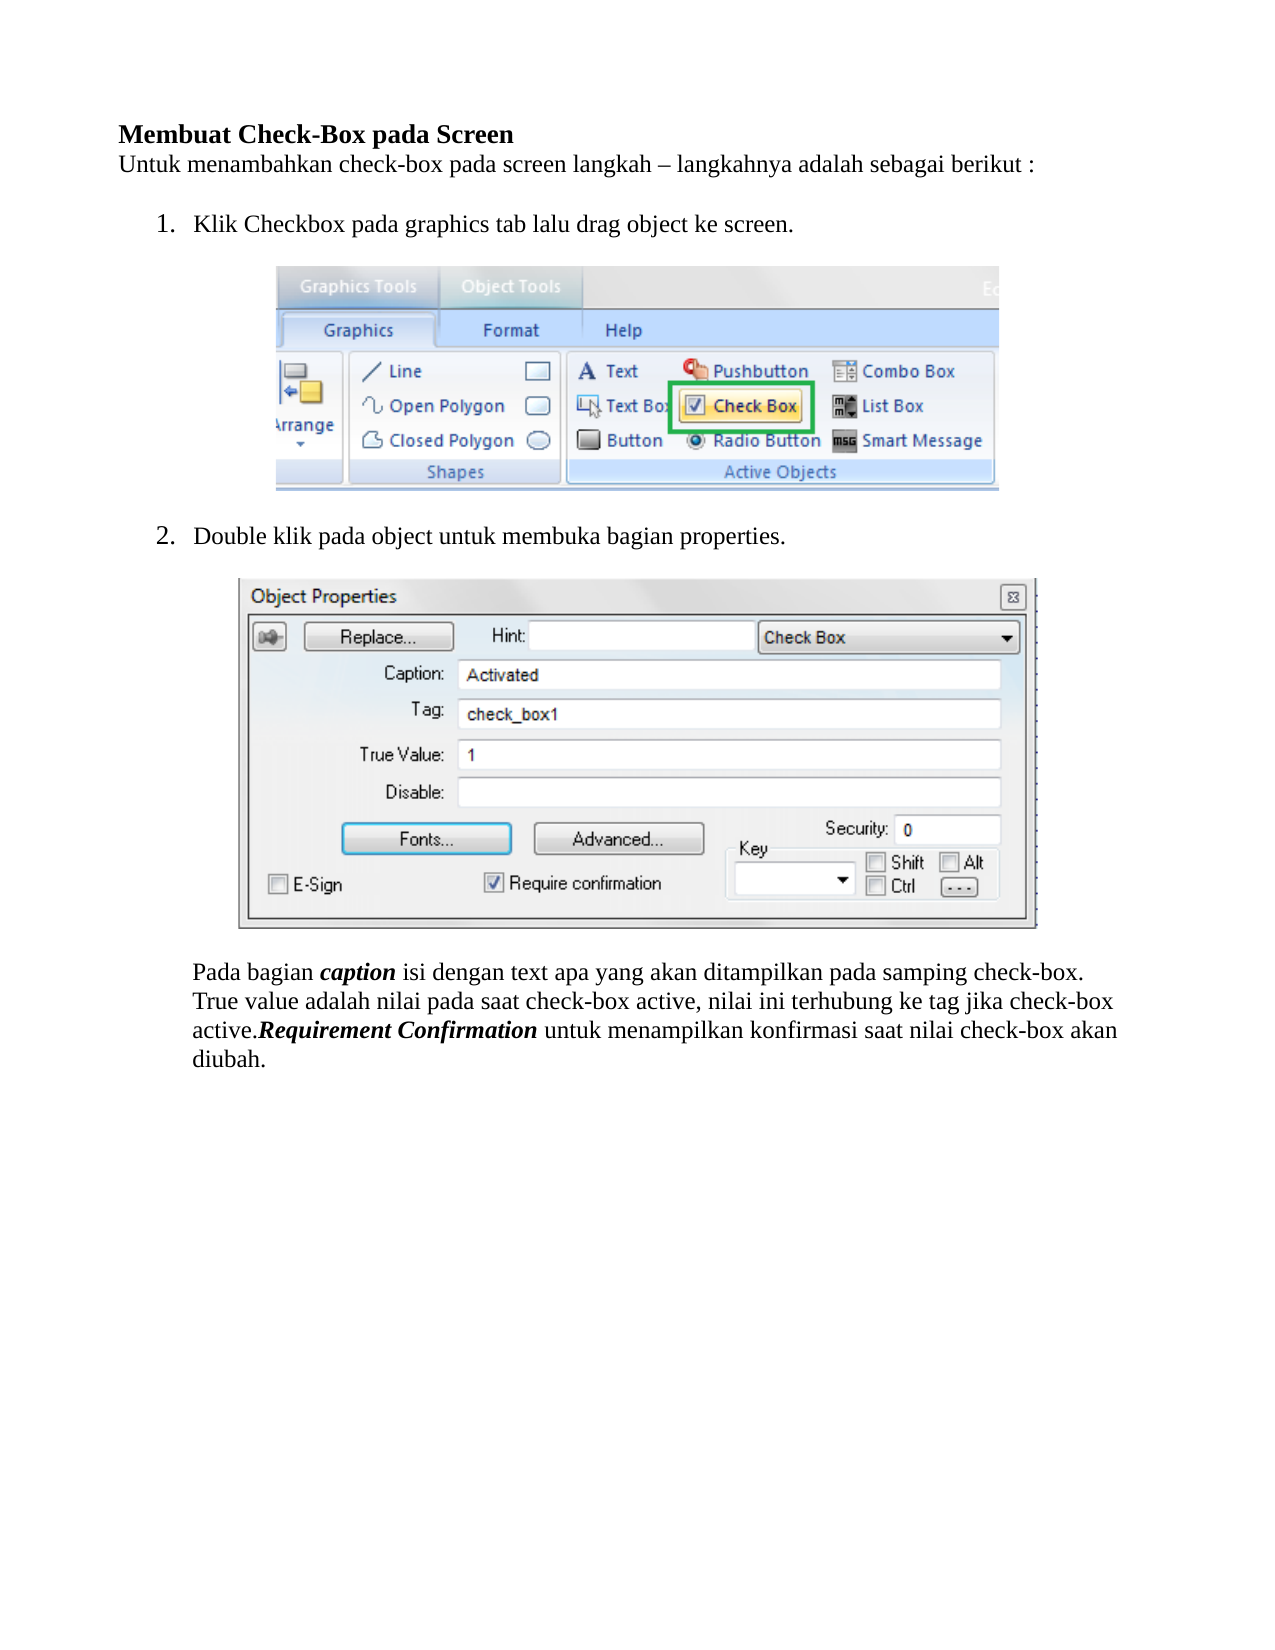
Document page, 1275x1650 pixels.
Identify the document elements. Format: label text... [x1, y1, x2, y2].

text True value adalah nilai pada saat check-box active, nilai ini terhubung ke tag jika check-box active.Requirement Confirmation untuk menampilkan konfirmasi saat nilai check-box akan diubah. [118, 986, 1157, 1072]
text Untuk menambahkan check-box pada screen langkah – langkahnya adalah sebagai berikut : [118, 149, 1157, 178]
picture [237, 578, 1038, 929]
text Membuat Check-Box pada Screen [118, 118, 1157, 149]
picture [275, 266, 1000, 491]
text Pada bagian caption isi dengan text apa yang akan ditampilkan pada samping check-box. [118, 957, 1157, 986]
list Double klik pada object untuk membuka bagian properties. [156, 519, 1157, 550]
list Klik Checkbox pada graphics tab lalu drag object ke screen. [156, 207, 1157, 238]
